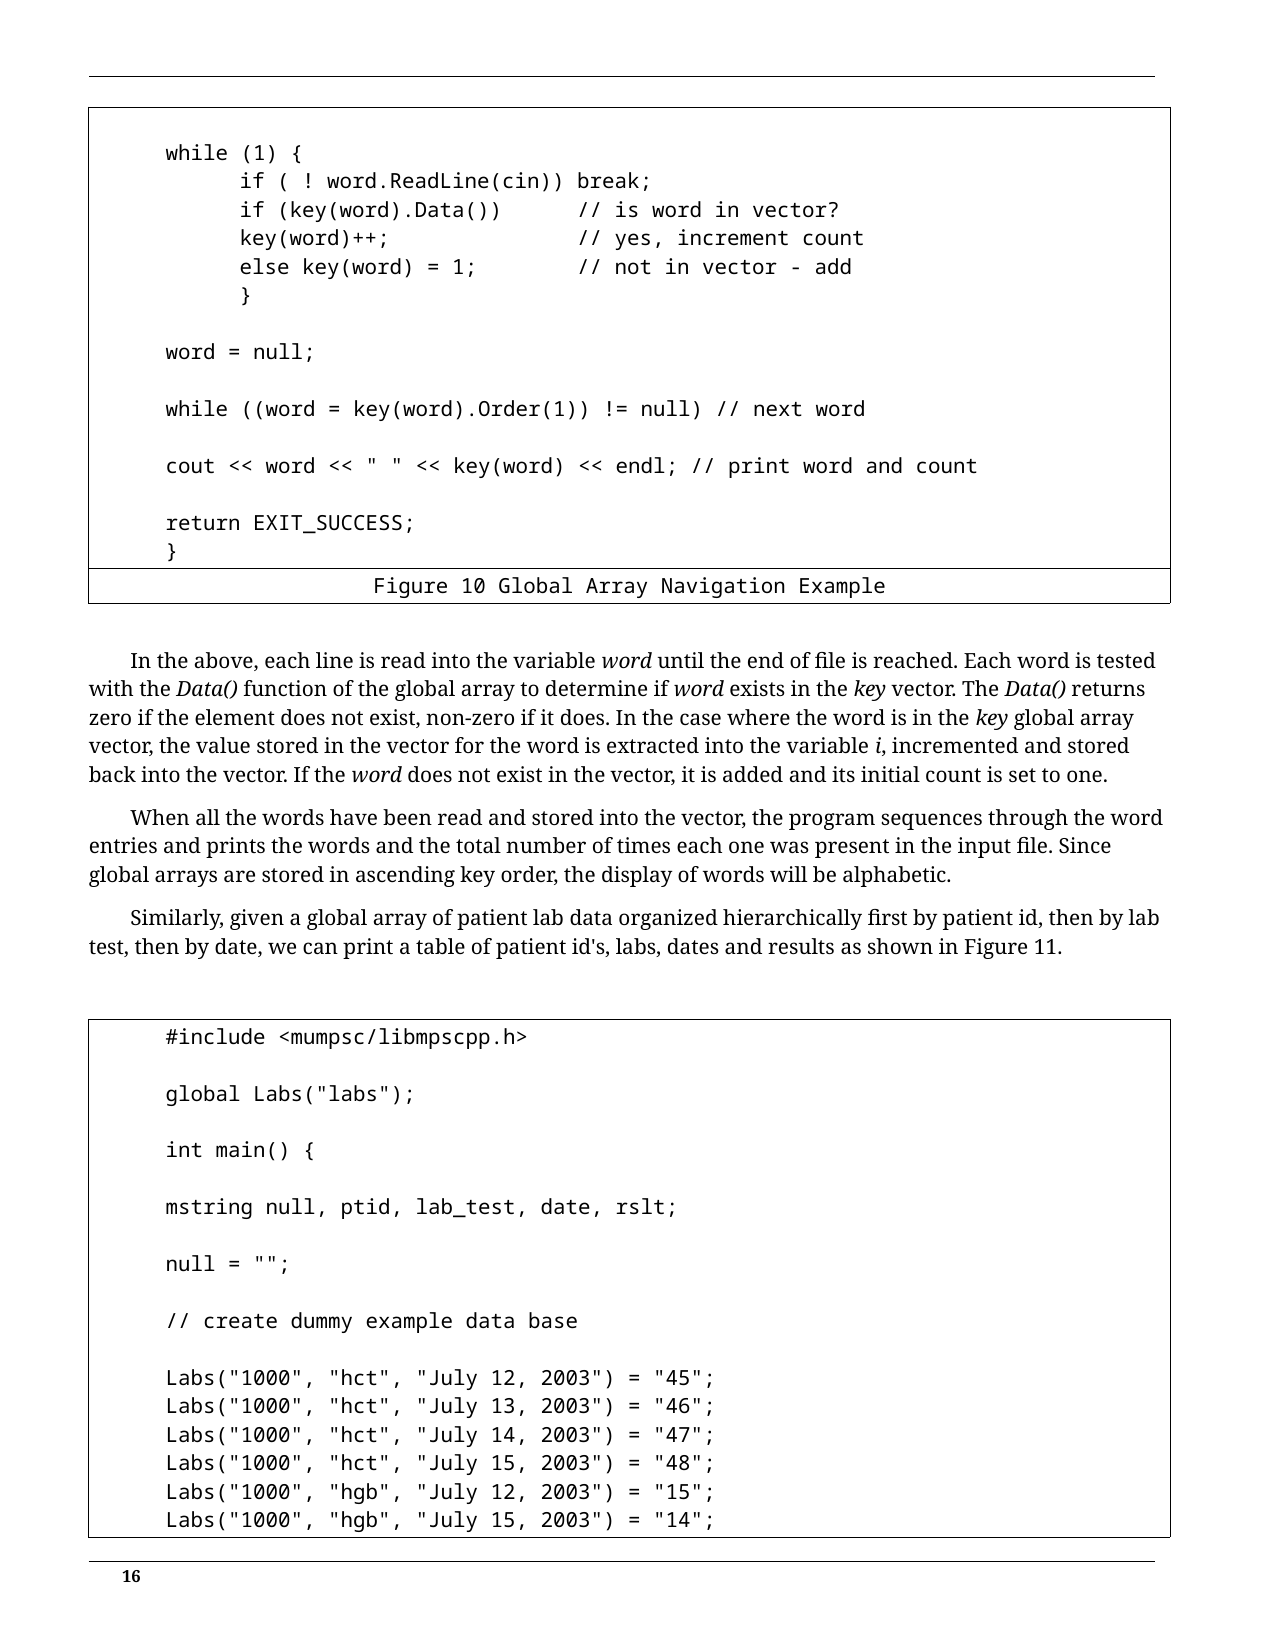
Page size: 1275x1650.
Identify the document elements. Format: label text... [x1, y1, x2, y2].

text In the above, each line is read into the variable word until the end of file is reached. Each word is tested with the Data() function of the global array to determine if word exists in the key vector. The Data() returns zero if the element does not exist, non-zero if it does. In the case where the word is in the key global array vector, the value stored in the vector for the word is extracted into the variable i, incremented and stored back into the vector. If the word does not exist in the vector, it is added and its initial count is set to one. [88, 646, 1170, 788]
text When all the words have been read and stored into the vector, the program sequences through the word entries and prints the words and the total number of times each one was present in the input file. Since global arrays are stored in ascending key order, the display of words will be alphabetic. [88, 803, 1170, 888]
text Similarly, given a global array of patient lab data organized hierarchically first by patient id, then by lab test, then by date, we can print a table of patient id's, labs, dates and results as shown in Figure 11. [88, 903, 1170, 960]
table_cell Figure 10 Global Array Navigation Example [89, 569, 1170, 602]
table_header #include <mumpsc/libmpscpp.h> global Labs("labs"); int main() { mstring null, ptid, lab_test, date, rslt; null = ""; // create dummy example data base Labs("1000", "hct", "July 12, 2003") = "45"; Labs("1000", "hct", "July 13, 2003") = "46"; Labs("1000", "hct", "July 14, 2003") = "47"; Labs("1000", "hct", "July 15, 2003") = "48"; Labs("1000", "hgb", "July 12, 2003") = "15"; Labs("1000", "hgb", "July 15, 2003") = "14"; [89, 1020, 1170, 1537]
table_header while (1) { if ( ! word.ReadLine(cin)) break; if (key(word).Data()) // is word in vector? key(word)++; // yes, increment count else key(word) = 1; // not in vector - add } word = null; while ((word = key(word).Order(1)) != null) // next word cout << word << " " << key(word) << endl; // print word and count return EXIT_SUCCESS; } [89, 108, 1170, 568]
